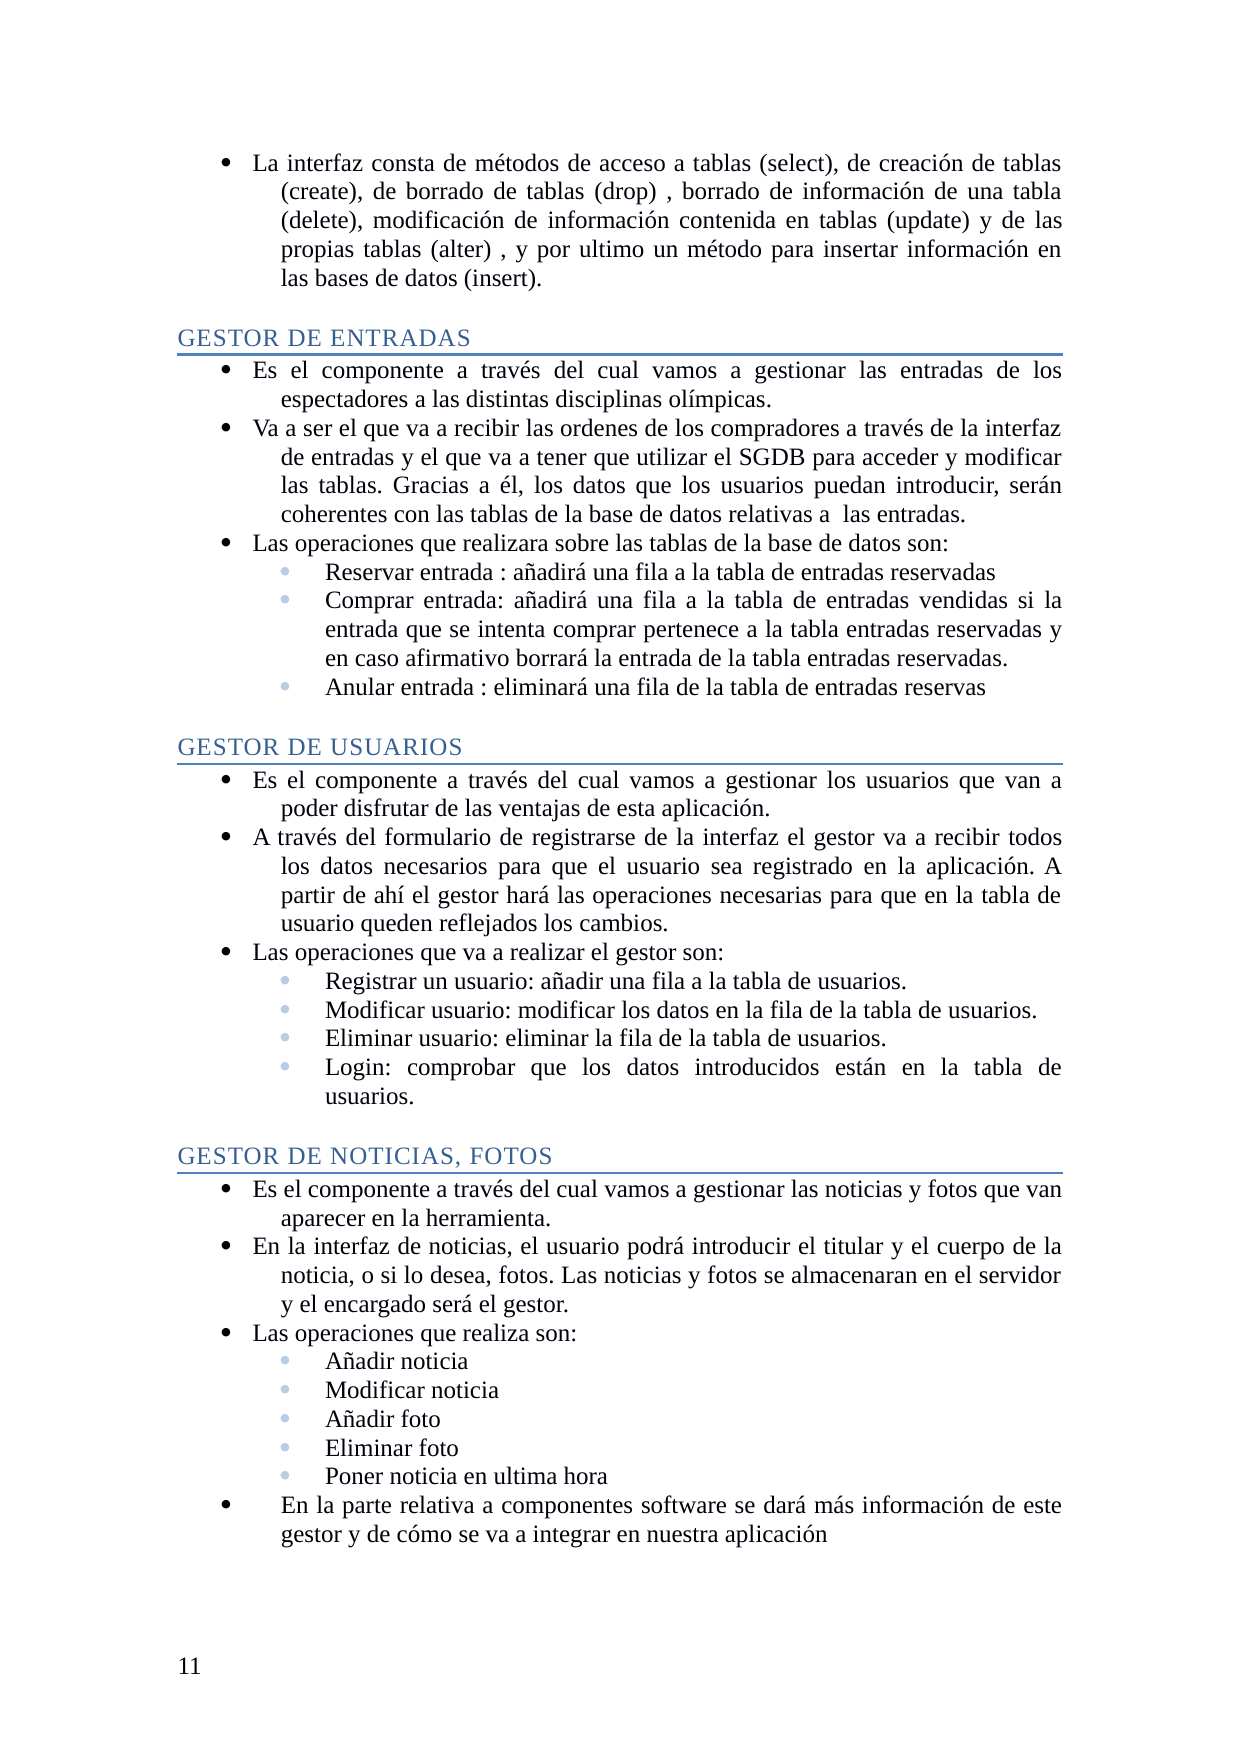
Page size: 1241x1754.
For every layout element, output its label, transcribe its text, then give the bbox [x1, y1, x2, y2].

list Va a ser el que va a recibir las ordenes de los compradores a través de la interfaz de entradas y el que va a tener que utilizar el SGDB para acceder y modificar las tablas. Gracias a él, los datos que los usuarios puedan introducir, serán coherentes con las tablas de la base de datos relativas a las entradas. [222, 413, 1063, 528]
list Eliminar usuario: eliminar la fila de la tabla de usuarios. [281, 1023, 1063, 1052]
list Modificar noticia [281, 1375, 1063, 1404]
list Modificar usuario: modificar los datos en la fila de la tabla de usuarios. [281, 995, 1063, 1023]
list Las operaciones que va a realizar el gestor son: [222, 937, 1063, 966]
list Es el componente a través del cual vamos a gestionar los usuarios que van a poder disfrutar de las ventajas de esta aplicación. [222, 765, 1063, 822]
list Anular entrada : eliminará una fila de la tabla de entradas reservas [281, 672, 1063, 701]
list Eliminar foto [281, 1433, 1063, 1461]
subtitle GESTOR DE USUARIOS [177, 732, 1063, 763]
list Añadir foto [281, 1404, 1063, 1433]
subtitle GESTOR DE NOTICIAS, FOTOS [177, 1141, 1063, 1172]
list Añadir noticia [281, 1346, 1063, 1375]
list Login: comprobar que los datos introducidos están en la tabla de usuarios. [281, 1052, 1063, 1110]
list Poner noticia en ultima hora [281, 1461, 1063, 1490]
list En la parte relativa a componentes software se dará más información de este gestor y de cómo se va a integrar en nuestra aplicación [222, 1490, 1063, 1548]
list Registrar un usuario: añadir una fila a la tabla de usuarios. [281, 966, 1063, 995]
list Las operaciones que realizara sobre las tablas de la base de datos son: [222, 528, 1063, 557]
list En la interfaz de noticias, el usuario podrá introducir el titular y el cuerpo de la noticia, o si lo desea, fotos. Las noticias y fotos se almacenaran en el servidor y el encargado será el gestor. [222, 1231, 1063, 1318]
subtitle GESTOR DE ENTRADAS [177, 323, 1063, 353]
list A través del formulario de registrarse de la interfaz el gestor va a recibir todos los datos necesarios para que el usuario sea registrado en la aplicación. A partir de ahí el gestor hará las operaciones necesarias para que en la tabla de usuario queden reflejados los cambios. [222, 822, 1063, 937]
list Comprar entrada: añadirá una fila a la tabla de entradas vendidas si la entrada que se intenta comprar pertenece a la tabla entradas reservadas y en caso afirmativo borrará la entrada de la tabla entradas reservadas. [281, 586, 1063, 672]
list Las operaciones que realiza son: [222, 1318, 1063, 1346]
list Es el componente a través del cual vamos a gestionar las noticias y fotos que van aparecer en la herramienta. [222, 1174, 1063, 1231]
list Reservar entrada : añadirá una fila a la tabla de entradas reservadas [281, 557, 1063, 586]
list Es el componente a través del cual vamos a gestionar las entradas de los espectadores a las distintas disciplinas olímpicas. [222, 356, 1063, 413]
list La interfaz consta de métodos de acceso a tablas (select), de creación de tablas (create), de borrado de tablas (drop) , borrado de información de una tabla (delete), modificación de información contenida en tablas (update) y de las propias tablas (alter) , y por ultimo un método para insertar información en las bases de datos (insert). [222, 148, 1063, 291]
